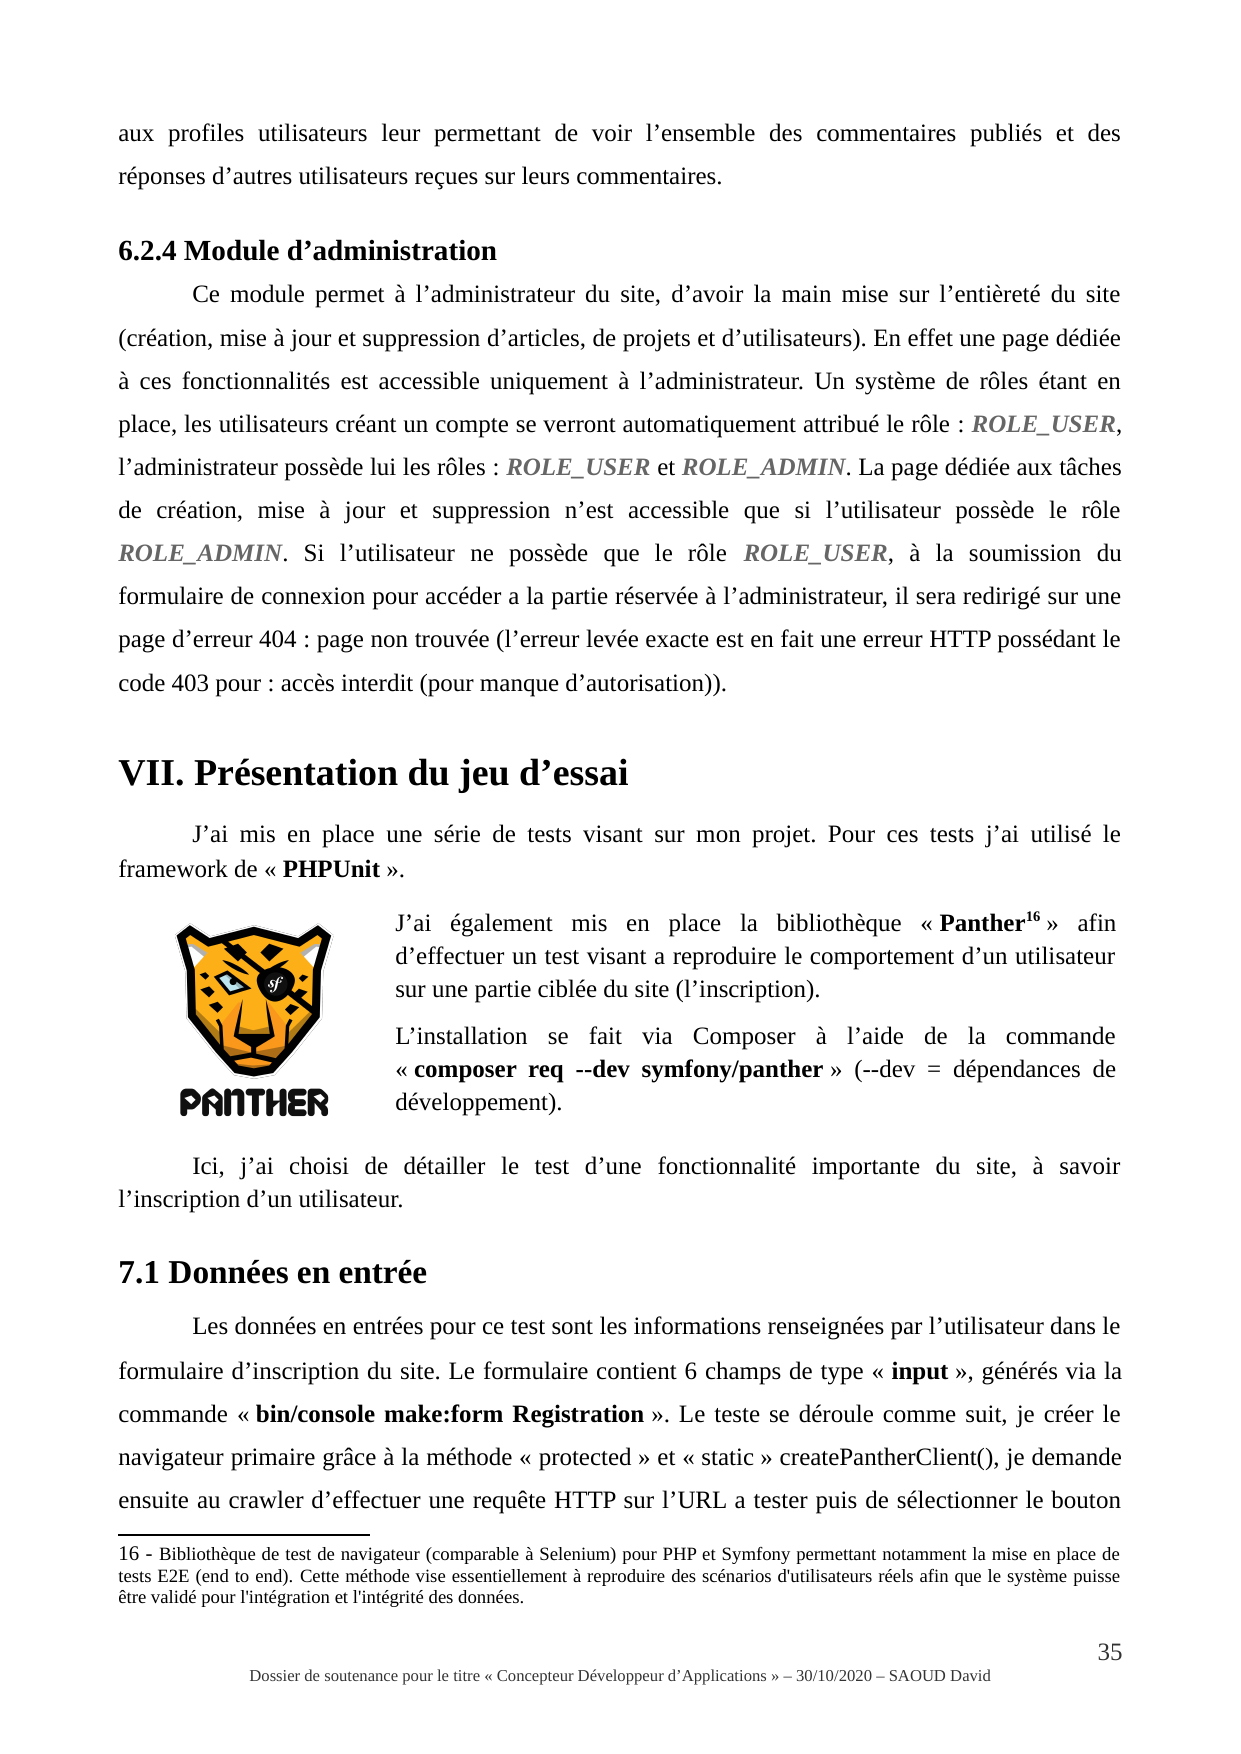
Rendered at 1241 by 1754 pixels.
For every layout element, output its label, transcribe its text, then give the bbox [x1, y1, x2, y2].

text Les données en entrées pour ce test sont les informations renseignées par l’utilisateur dans le formulaire d’inscription du site. Le formulaire contient 6 champs de type « input », générés via la commande « bin/console make:form Registration ». Le teste se déroule comme suit, je créer le navigateur primaire grâce à la méthode « protected » et « static » createPantherClient(), je demande ensuite au crawler d’effectuer une requête HTTP sur l’URL a tester puis de sélectionner le bouton [118, 1303, 1122, 1514]
subtitle 7.1 Données en entrée [118, 1252, 1122, 1291]
table_header [118, 902, 389, 1151]
subtitle VII. Présentation du jeu d’essai [118, 750, 1122, 794]
text Ici, j’ai choisi de détailler le test d’une fonctionnalité importante du site, à savoir l’inscription d’un utilisateur. [118, 1151, 1122, 1213]
text aux profiles utilisateurs leur permettant de voir l’ensemble des commentaires publiés et des réponses d’autres utilisateurs reçues sur leurs commentaires. [118, 118, 1122, 190]
text Ce module permet à l’administrateur du site, d’avoir la main mise sur l’entièreté du site (création, mise à jour et suppression d’articles, de projets et d’utilisateurs). En effet une page dédiée à ces fonctionnalités est accessible uniquement à l’administrateur. Un système de rôles étant en place, les utilisateurs créant un compte se verront automatiquement attribué le rôle : ROLE_USER, l’administrateur possède lui les rôles : ROLE_USER et ROLE_ADMIN. La page dédiée aux tâches de création, mise à jour et suppression n’est accessible que si l’utilisateur possède le rôle ROLE_ADMIN. Si l’utilisateur ne possède que le rôle ROLE_USER, à la soumission du formulaire de connexion pour accéder a la partie réservée à l’administrateur, il sera redirigé sur une page d’erreur 404 : page non trouvée (l’erreur levée exacte est en fait une erreur HTTP possédant le code 403 pour : accès interdit (pour manque d’autorisation)). [118, 279, 1122, 696]
picture [157, 923, 351, 1117]
subtitle 6.2.4 Module d’administration [118, 233, 1122, 267]
text J’ai mis en place une série de tests visant sur mon projet. Pour ces tests j’ai utilisé le framework de « PHPUnit ». [118, 807, 1122, 883]
table_header J’ai également mis en place la bibliothèque « Panther » afin d’effectuer un test visant a reproduire le comportement d’un utilisateur sur une partie ciblée du site (l’inscription). L’installation se fait via Composer à l’aide de la commande « composer req --dev symfony/panther » (--dev = dépendances de développement). [389, 902, 1122, 1151]
